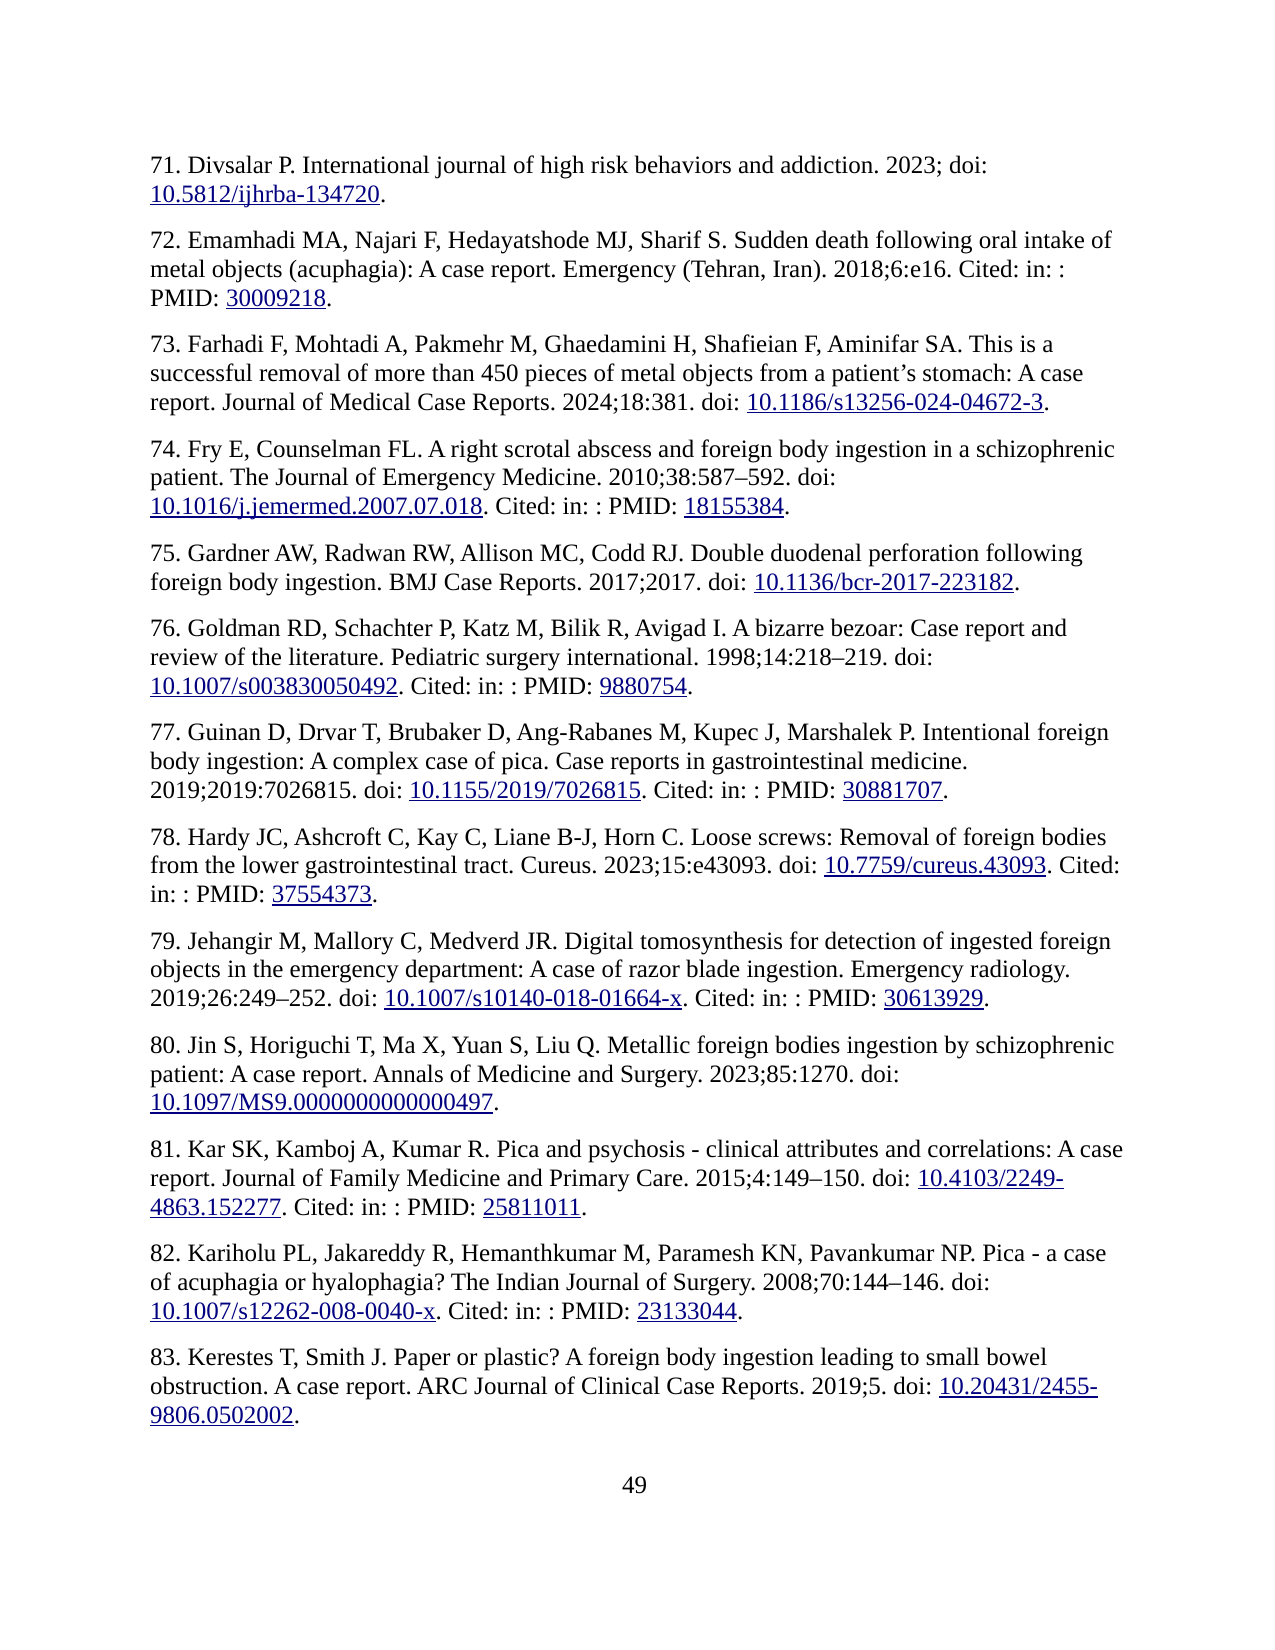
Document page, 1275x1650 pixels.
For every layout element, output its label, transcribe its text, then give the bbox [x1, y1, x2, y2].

text 81. Kar SK, Kamboj A, Kumar R. Pica and psychosis - clinical attributes and correlations: A case report. Journal of Family Medicine and Primary Care. 2015;4:149–150. doi: 10.4103/2249-4863.152277. Cited: in: : PMID: 25811011. [150, 1134, 1125, 1220]
text 82. Kariholu PL, Jakareddy R, Hemanthkumar M, Paramesh KN, Pavankumar NP. Pica - a case of acuphagia or hyalophagia? The Indian Journal of Surgery. 2008;70:144–146. doi: 10.1007/s12262-008-0040-x. Cited: in: : PMID: 23133044. [150, 1238, 1125, 1324]
text 71. Divsalar P. International journal of high risk behaviors and addiction. 2023; doi: 10.5812/ijhrba-134720. [150, 150, 1125, 207]
text 83. Kerestes T, Smith J. Paper or plastic? A foreign body ingestion leading to small bowel obstruction. A case report. ARC Journal of Clinical Case Reports. 2019;5. doi: 10.20431/2455-9806.0502002. [150, 1342, 1125, 1429]
text 73. Farhadi F, Mohtadi A, Pakmehr M, Ghaedamini H, Shafieian F, Aminifar SA. This is a successful removal of more than 450 pieces of metal objects from a patient’s stomach: A case report. Journal of Medical Case Reports. 2024;18:381. doi: 10.1186/s13256-024-04672-3. [150, 329, 1125, 416]
text 74. Fry E, Counselman FL. A right scrotal abscess and foreign body ingestion in a schizophrenic patient. The Journal of Emergency Medicine. 2010;38:587–592. doi: 10.1016/j.jemermed.2007.07.018. Cited: in: : PMID: 18155384. [150, 434, 1125, 520]
text 75. Gardner AW, Radwan RW, Allison MC, Codd RJ. Double duodenal perforation following foreign body ingestion. BMJ Case Reports. 2017;2017. doi: 10.1136/bcr-2017-223182. [150, 538, 1125, 595]
text 77. Guinan D, Drvar T, Brubaker D, Ang-Rabanes M, Kupec J, Marshalek P. Intentional foreign body ingestion: A complex case of pica. Case reports in gastrointestinal medicine. 2019;2019:7026815. doi: 10.1155/2019/7026815. Cited: in: : PMID: 30881707. [150, 717, 1125, 804]
text 72. Emamhadi MA, Najari F, Hedayatshode MJ, Sharif S. Sudden death following oral intake of metal objects (acuphagia): A case report. Emergency (Tehran, Iran). 2018;6:e16. Cited: in: : PMID: 30009218. [150, 225, 1125, 312]
text 76. Goldman RD, Schachter P, Katz M, Bilik R, Avigad I. A bizarre bezoar: Case report and review of the literature. Pediatric surgery international. 1998;14:218–219. doi: 10.1007/s003830050492. Cited: in: : PMID: 9880754. [150, 613, 1125, 699]
text 78. Hardy JC, Ashcroft C, Kay C, Liane B-J, Horn C. Loose screws: Removal of foreign bodies from the lower gastrointestinal tract. Cureus. 2023;15:e43093. doi: 10.7759/cureus.43093. Cited: in: : PMID: 37554373. [150, 822, 1125, 908]
text 79. Jehangir M, Mallory C, Medverd JR. Digital tomosynthesis for detection of ingested foreign objects in the emergency department: A case of razor blade ingestion. Emergency radiology. 2019;26:249–252. doi: 10.1007/s10140-018-01664-x. Cited: in: : PMID: 30613929. [150, 926, 1125, 1012]
text 80. Jin S, Horiguchi T, Ma X, Yuan S, Liu Q. Metallic foreign bodies ingestion by schizophrenic patient: A case report. Annals of Medicine and Surgery. 2023;85:1270. doi: 10.1097/MS9.0000000000000497. [150, 1030, 1125, 1116]
